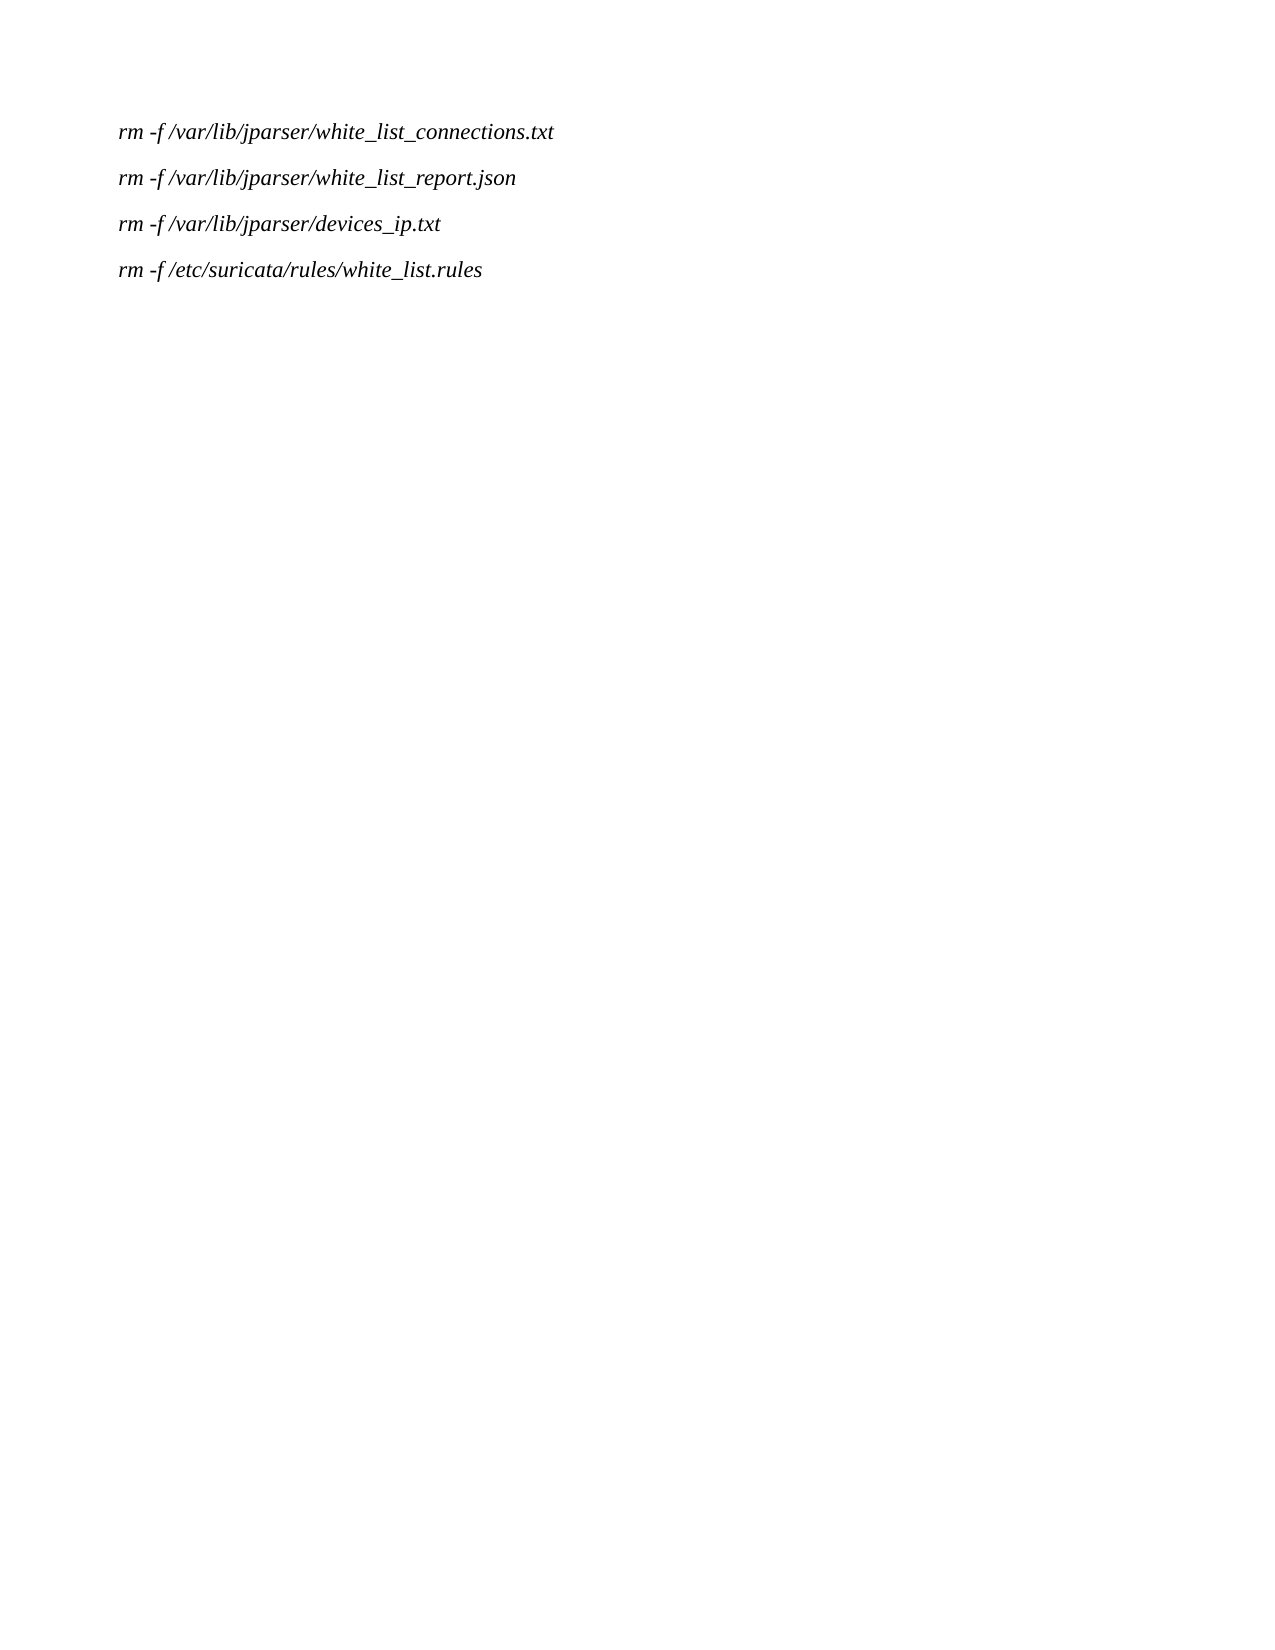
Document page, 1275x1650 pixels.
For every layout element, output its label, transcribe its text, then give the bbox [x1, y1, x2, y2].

text rm -f /var/lib/jparser/white_list_report.json [118, 164, 1157, 191]
text rm -f /var/lib/jparser/white_list_connections.txt [118, 118, 1157, 144]
text rm -f /var/lib/jparser/devices_ip.txt [118, 210, 1157, 237]
text rm -f /etc/suricata/rules/white_list.rules [118, 257, 1157, 283]
